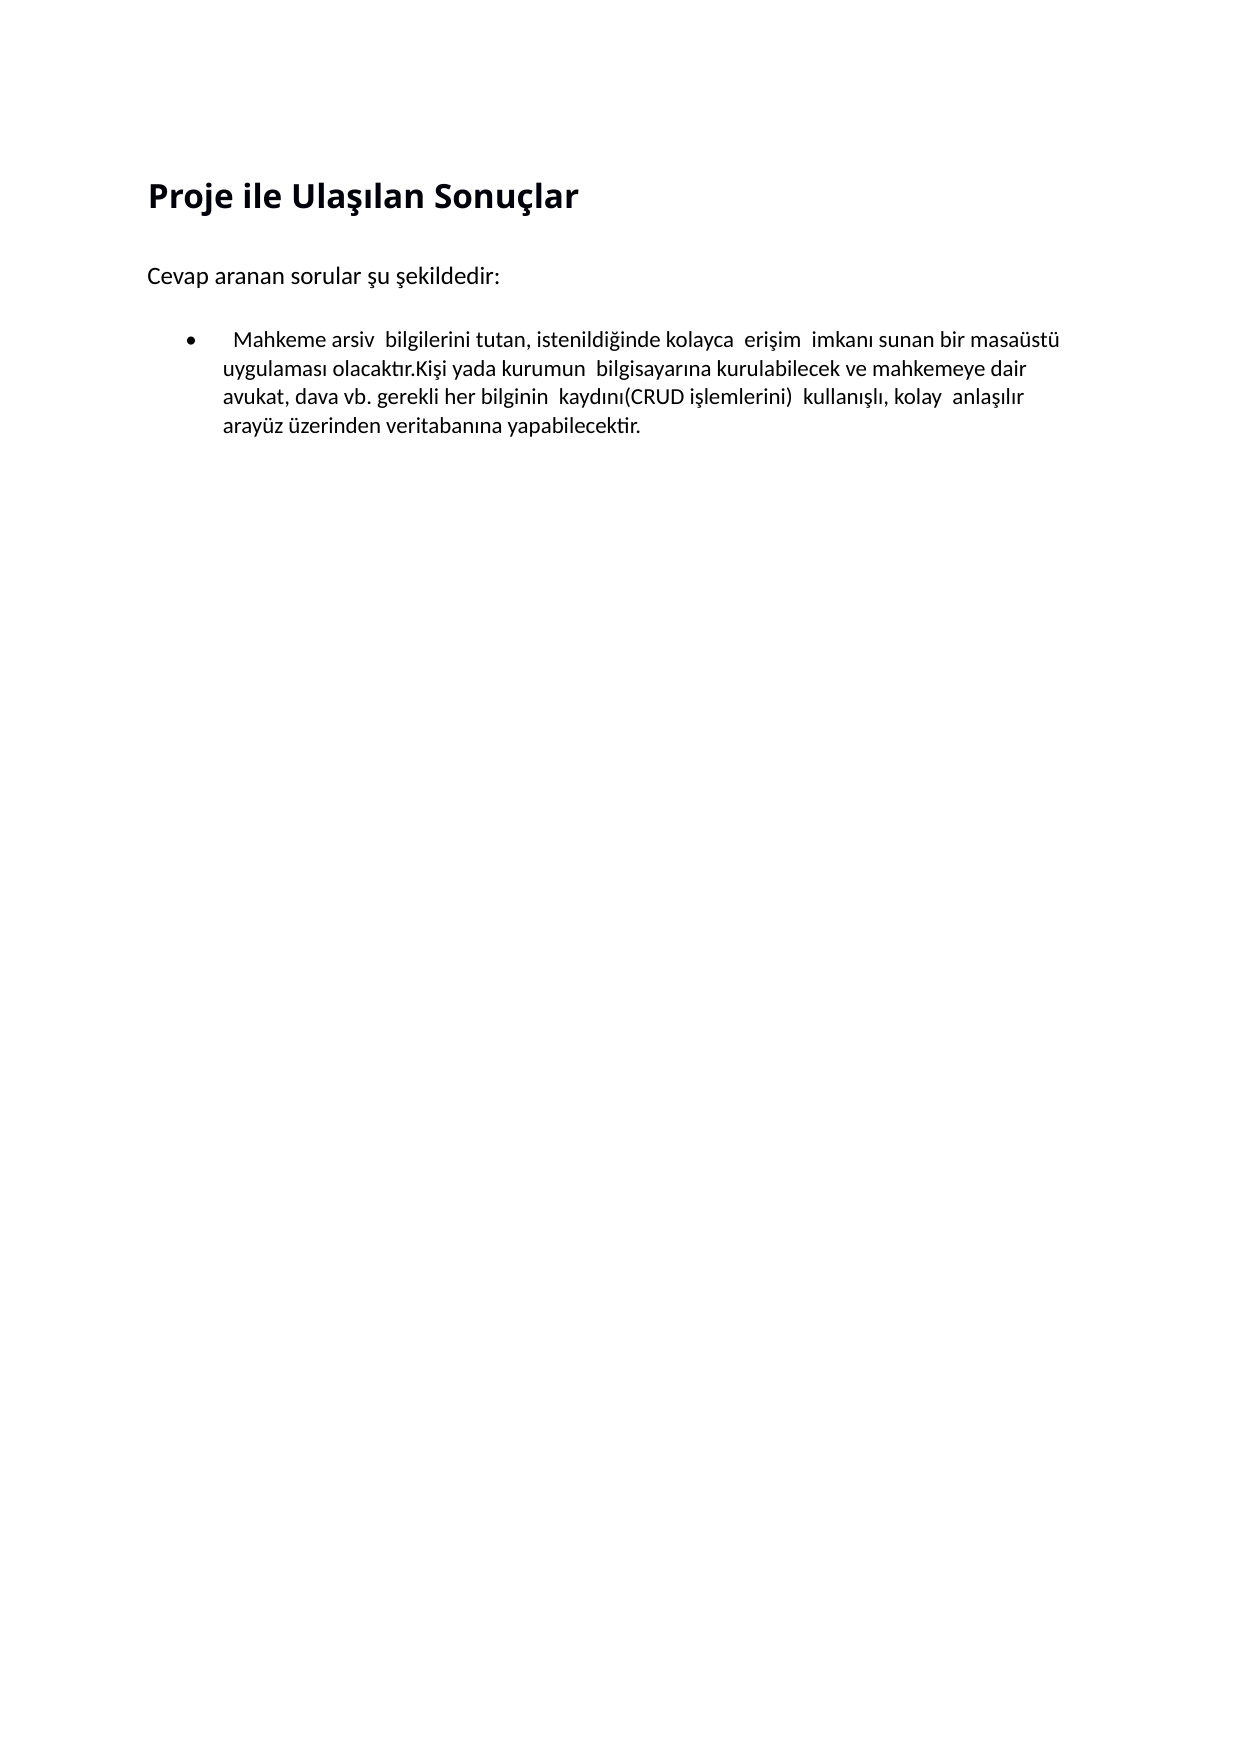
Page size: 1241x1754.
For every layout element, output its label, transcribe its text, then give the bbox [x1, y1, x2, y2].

text Cevap aranan sorular şu şekildedir: [147, 260, 705, 290]
list Mahkeme arsiv bilgilerini tutan, istenildiğinde kolayca erişim imkanı sunan bir masaüstü uygulaması olacaktır.Kişi yada kurumun bilgisayarına kurulabilecek ve mahkemeye dair avukat, dava vb. gerekli her bilginin kaydını(CRUD işlemlerini) kullanışlı, kolay anlaşılır arayüz üzerinden veritabanına yapabilecektir. [185, 325, 1093, 439]
subtitle Proje ile Ulaşılan Sonuçlar [148, 173, 1093, 218]
